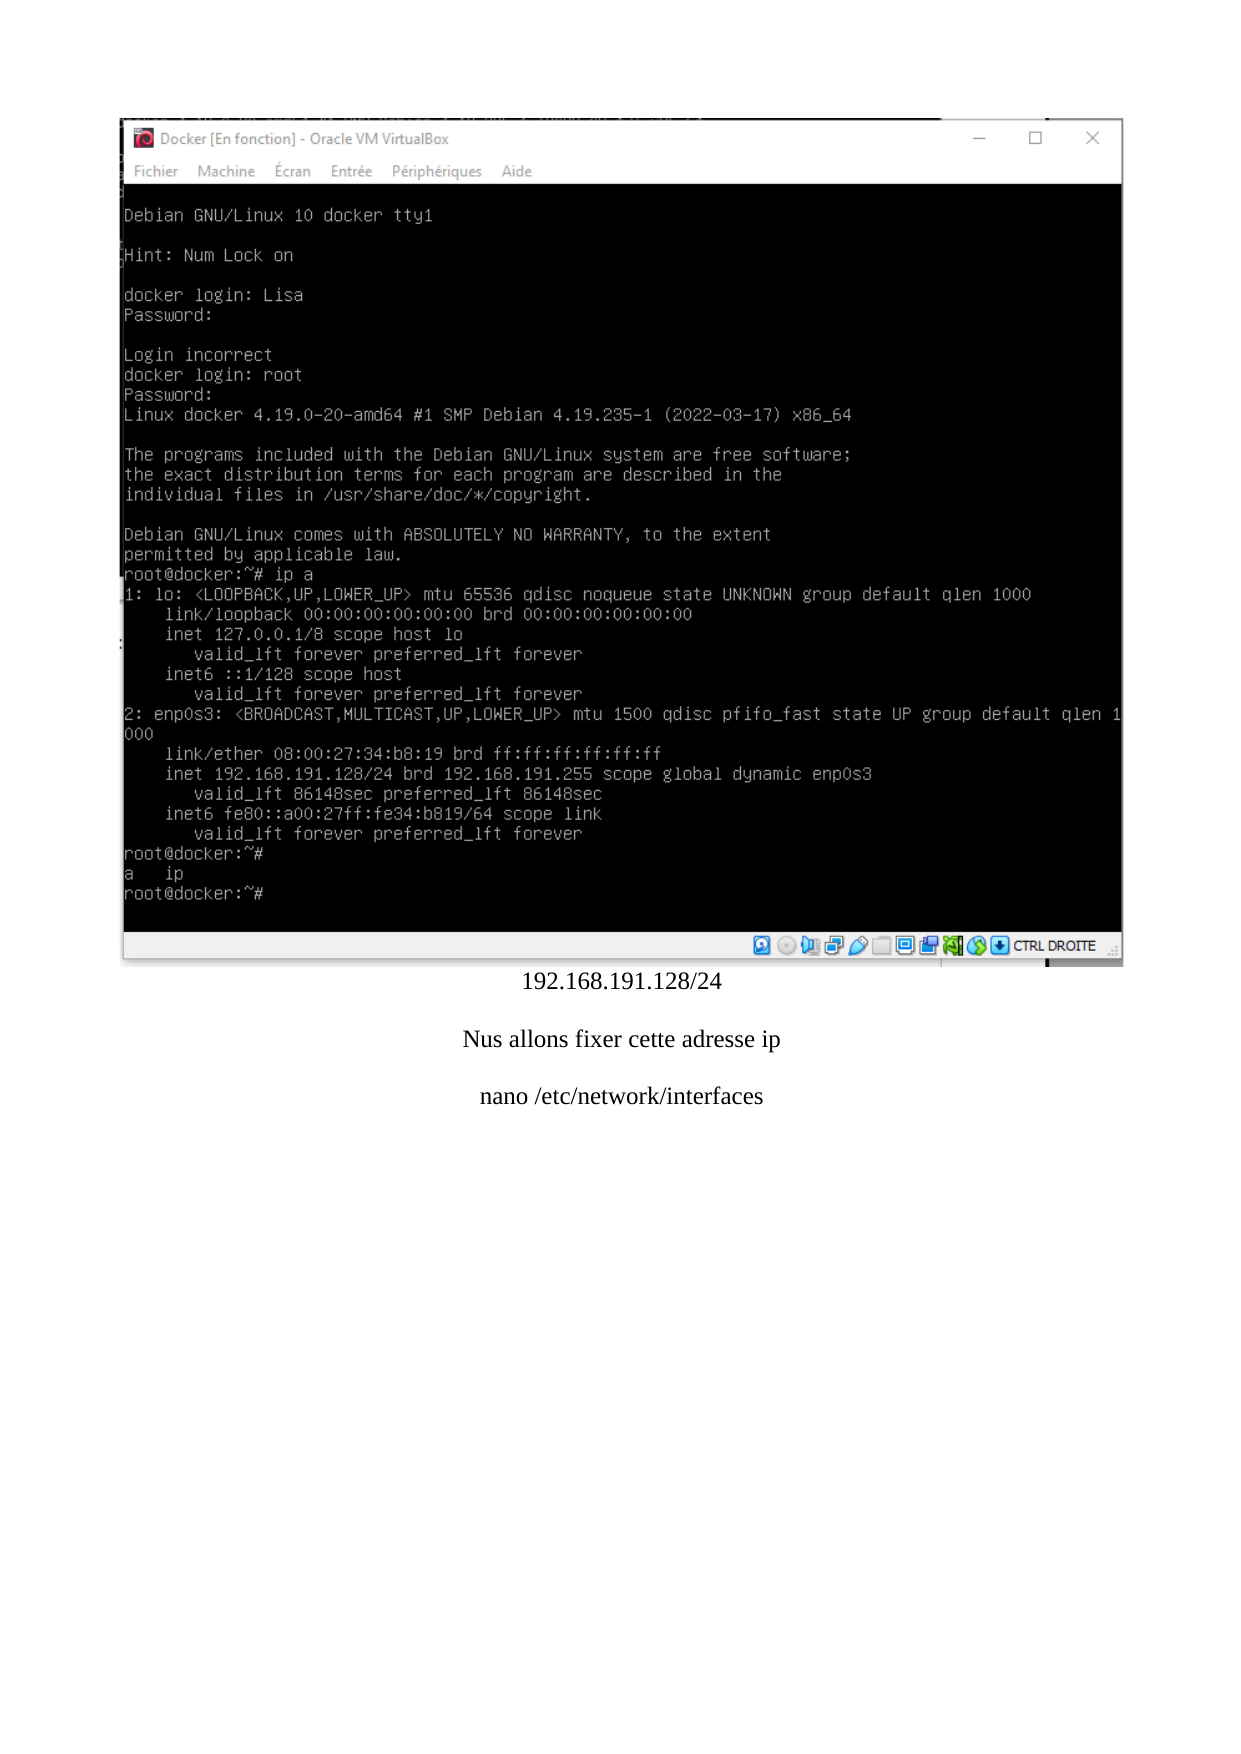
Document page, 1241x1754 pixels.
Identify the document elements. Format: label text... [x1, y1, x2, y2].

picture [119, 118, 1124, 967]
text 192.168.191.128/24 [36, 118, 1207, 995]
text nano /etc/network/interfaces [36, 1081, 1207, 1110]
text Nus allons fixer cette adresse ip [36, 1024, 1207, 1053]
